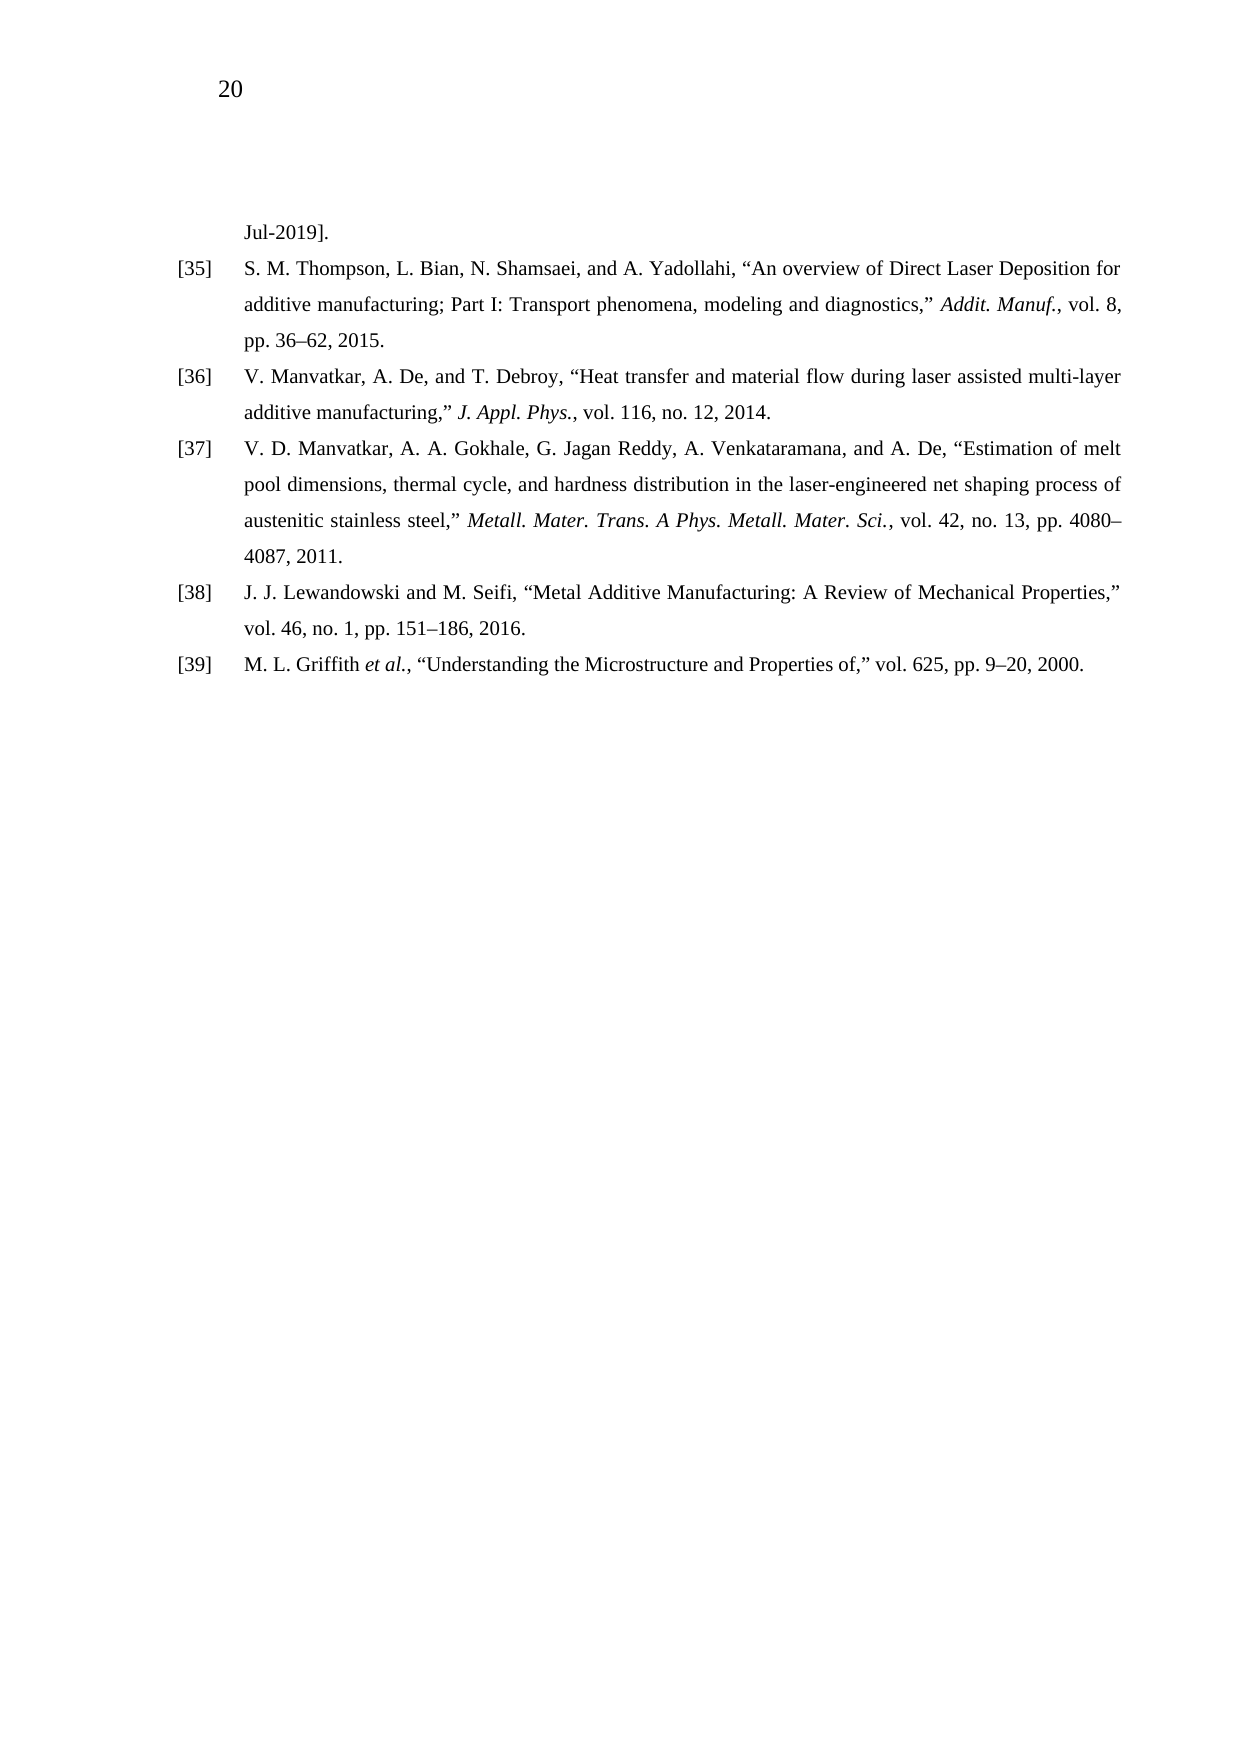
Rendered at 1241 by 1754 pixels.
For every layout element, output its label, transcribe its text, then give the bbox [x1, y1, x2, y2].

text Jul-2019]. [177, 220, 1122, 244]
text [36] V. Manvatkar, A. De, and T. Debroy, “Heat transfer and material flow during laser assisted multi-layer additive manufacturing,” J. Appl. Phys., vol. 116, no. 12, 2014. [177, 364, 1122, 424]
text [39] M. L. Griffith et al., “Understanding the Microstructure and Properties of,” vol. 625, pp. 9–20, 2000. [177, 652, 1122, 676]
text [35] S. M. Thompson, L. Bian, N. Shamsaei, and A. Yadollahi, “An overview of Direct Laser Deposition for additive manufacturing; Part I: Transport phenomena, modeling and diagnostics,” Addit. Manuf., vol. 8, pp. 36–62, 2015. [177, 256, 1122, 352]
text [37] V. D. Manvatkar, A. A. Gokhale, G. Jagan Reddy, A. Venkataramana, and A. De, “Estimation of melt pool dimensions, thermal cycle, and hardness distribution in the laser-engineered net shaping process of austenitic stainless steel,” Metall. Mater. Trans. A Phys. Metall. Mater. Sci., vol. 42, no. 13, pp. 4080–4087, 2011. [177, 436, 1122, 568]
text [38] J. J. Lewandowski and M. Seifi, “Metal Additive Manufacturing: A Review of Mechanical Properties,” vol. 46, no. 1, pp. 151–186, 2016. [177, 580, 1122, 640]
